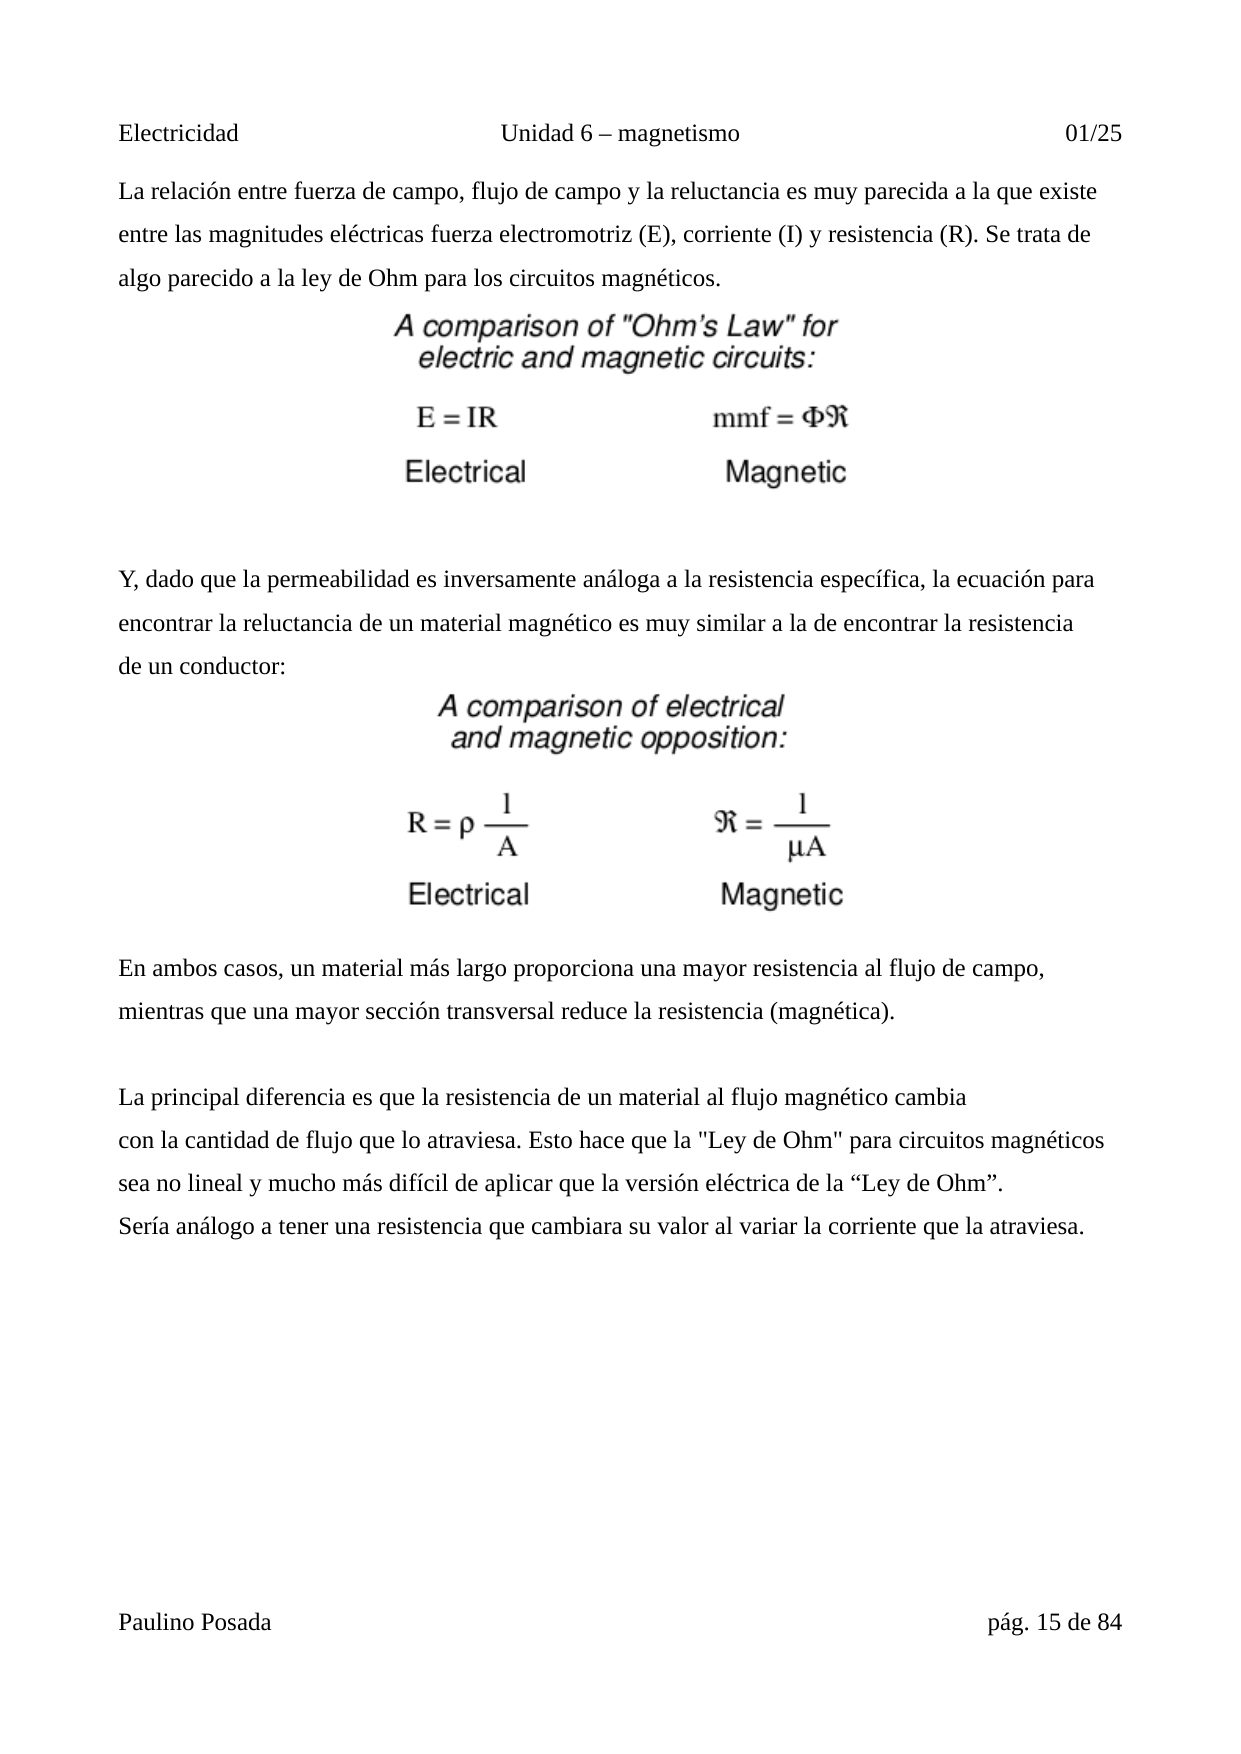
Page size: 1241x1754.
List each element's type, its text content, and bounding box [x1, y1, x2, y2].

text La relación entre fuerza de campo, flujo de campo y la reluctancia es muy parecida a la que existe entre las magnitudes eléctricas fuerza electromotriz (E), corriente (I) y resistencia (R). Se trata de algo parecido a la ley de Ohm para los circuitos magnéticos. [118, 176, 1122, 291]
picture [370, 305, 870, 501]
text encontrar la reluctancia de un material magnético es muy similar a la de encontrar la resistencia [118, 608, 1122, 636]
text de un conductor: [118, 651, 1122, 679]
picture [381, 693, 860, 922]
text Y, dado que la permeabilidad es inversamente análoga a la resistencia específica, la ecuación para [118, 564, 1122, 593]
text con la cantidad de flujo que lo atraviesa. Esto hace que la "Ley de Ohm" para circuitos magnéticos sea no lineal y mucho más difícil de aplicar que la versión eléctrica de la “Ley de Ohm”. [118, 1125, 1122, 1197]
text Sería análogo a tener una resistencia que cambiara su valor al variar la corriente que la atraviesa. [118, 1211, 1122, 1240]
text La principal diferencia es que la resistencia de un material al flujo magnético cambia [118, 1082, 1122, 1111]
text En ambos casos, un material más largo proporciona una mayor resistencia al flujo de campo, mientras que una mayor sección transversal reduce la resistencia (magnética). [118, 953, 1122, 1024]
